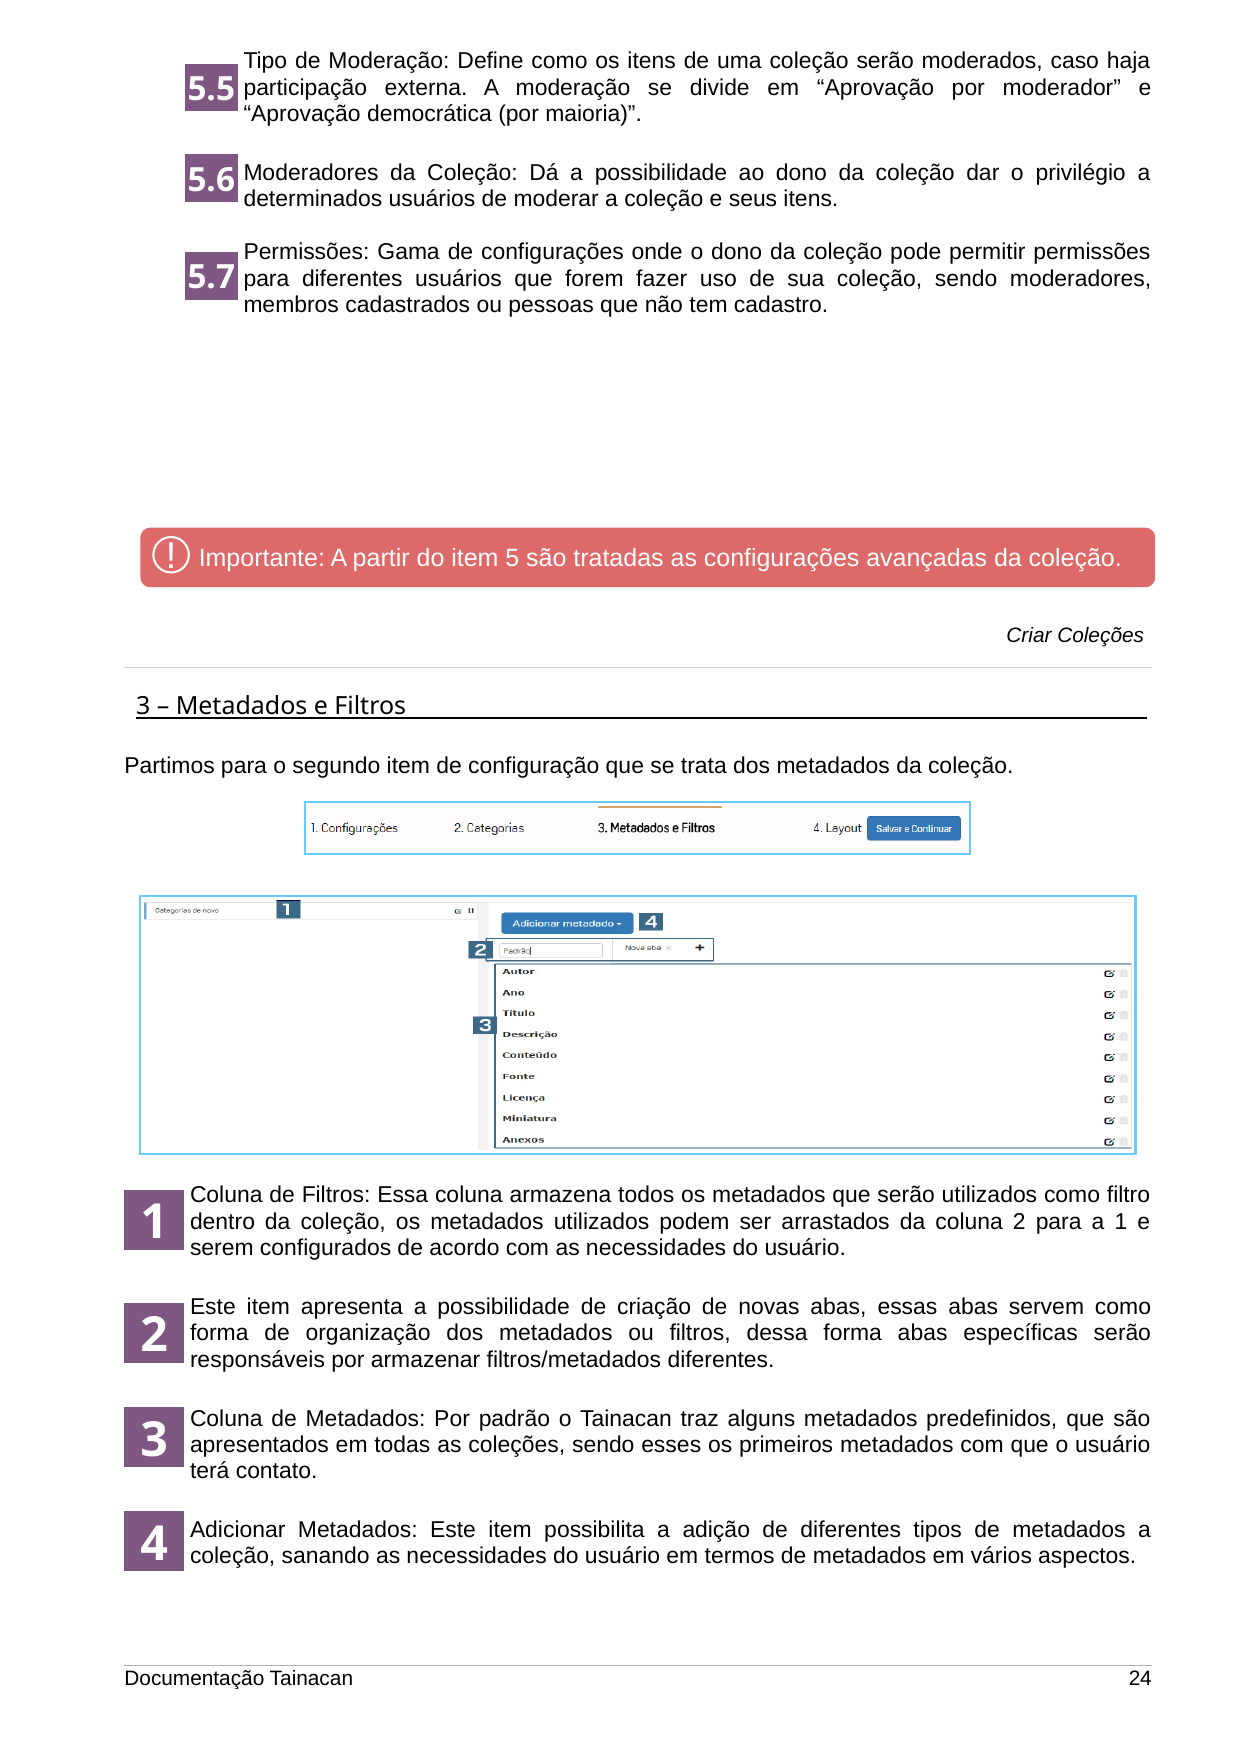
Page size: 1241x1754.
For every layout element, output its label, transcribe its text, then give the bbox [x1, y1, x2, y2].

text Este item apresenta a possibilidade de criação de novas abas, essas abas servem como forma de organização dos metadados ou filtros, dessa forma abas específicas serão responsáveis por armazenar filtros/metadados diferentes. [130, 1293, 1152, 1372]
text Coluna de Filtros: Essa coluna armazena todos os metadados que serão utilizados como filtro dentro da coleção, os metadados utilizados podem ser arrastados da coluna 2 para a 1 e serem configurados de acordo com as necessidades do usuário. [130, 880, 1152, 1260]
text Permissões: Gama de configurações onde o dono da coleção pode permitir permissões para diferentes usuários que forem fazer uso de sua coleção, sendo moderadores, membros cadastrados ou pessoas que não tem cadastro. [130, 238, 1152, 317]
text Coluna de Metadados: Por padrão o Tainacan traz alguns metadados predefinidos, que são apresentados em todas as coleções, sendo esses os primeiros metadados com que o usuário terá contato. [130, 1404, 1152, 1483]
text [306, 803, 969, 853]
text Adicionar Metadados: Este item possibilita a adição de diferentes tipos de metadados a coleção, sanando as necessidades do usuário em termos de metadados em vários aspectos. [184, 1516, 1152, 1569]
table_header Criar Coleções [124, 617, 1152, 667]
picture [144, 900, 1132, 1150]
text Partimos para o segundo item de configuração que se trata dos metadados da coleção. [124, 752, 1152, 779]
text Moderadores da Coleção: Dá a possibilidade ao dono da coleção dar o privilégio a determinados usuários de moderar a coleção e seus itens. [130, 159, 1152, 212]
text Tipo de Moderação: Define como os itens de uma coleção serão moderados, caso haja participação externa. A moderação se divide em “Aprovação por moderador” e “Aprovação democrática (por maioria)”. [130, 47, 1152, 126]
subtitle 3 – Metadados e Filtros [136, 688, 1152, 722]
picture [309, 806, 967, 850]
